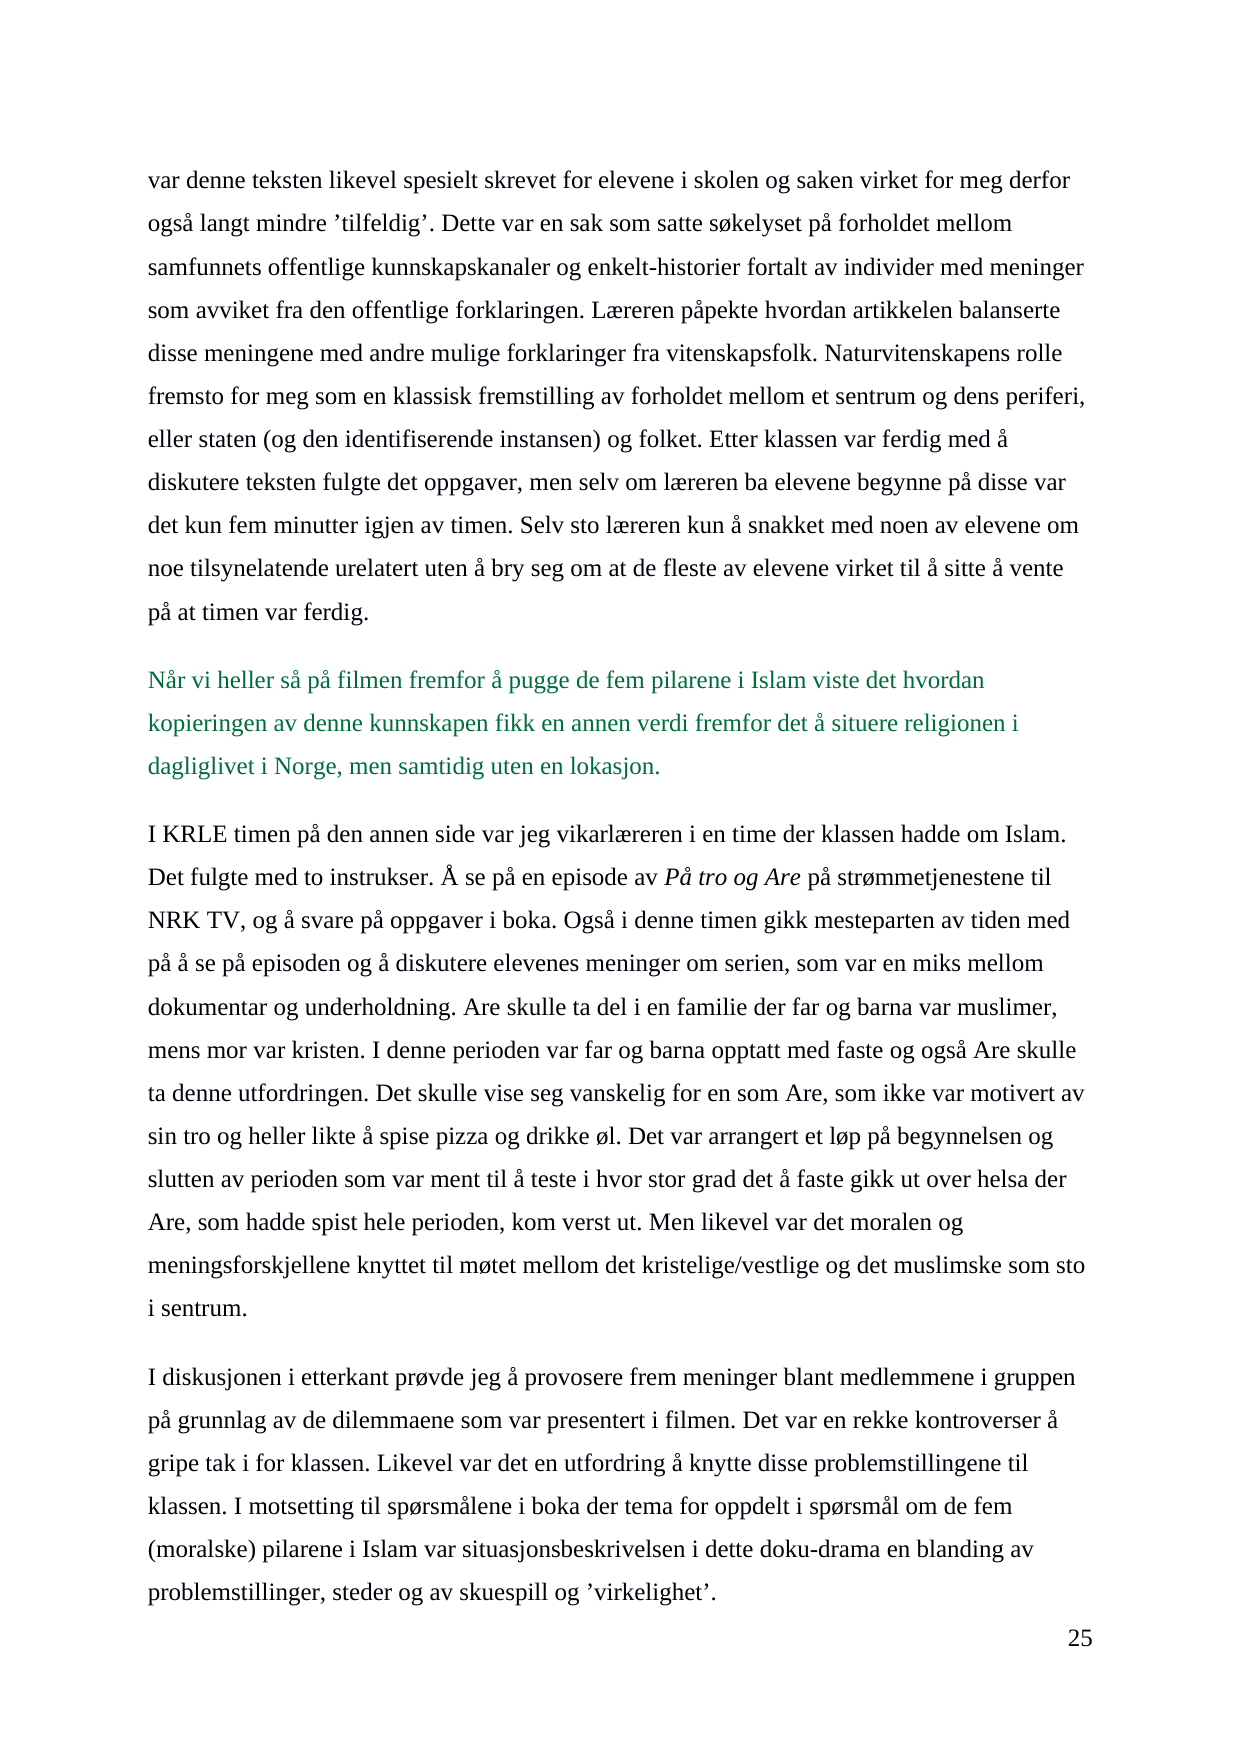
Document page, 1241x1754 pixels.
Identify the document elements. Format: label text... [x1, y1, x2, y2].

text Når vi heller så på filmen fremfor å pugge de fem pilarene i Islam viste det hvordan kopieringen av denne kunnskapen fikk en annen verdi fremfor det å situere religionen i dagliglivet i Norge, men samtidig uten en lokasjon. [148, 665, 1092, 780]
text I diskusjonen i etterkant prøvde jeg å provosere frem meninger blant medlemmene i gruppen på grunnlag av de dilemmaene som var presentert i filmen. Det var en rekke kontroverser å gripe tak i for klassen. Likevel var det en utfordring å knytte disse problemstillingene til klassen. I motsetting til spørsmålene i boka der tema for oppdelt i spørsmål om de fem (moralske) pilarene i Islam var situasjonsbeskrivelsen i dette doku-drama en blanding av problemstillinger, steder og av skuespill og ’virkelighet’. [148, 1362, 1092, 1606]
text I KRLE timen på den annen side var jeg vikarlæreren i en time der klassen hadde om Islam. Det fulgte med to instrukser. Å se på en episode av På tro og Are på strømmetjenestene til NRK TV, og å svare på oppgaver i boka. Også i denne timen gikk mesteparten av tiden med på å se på episoden og å diskutere elevenes meninger om serien, som var en miks mellom dokumentar og underholdning. Are skulle ta del i en familie der far og barna var muslimer, mens mor var kristen. I denne perioden var far og barna opptatt med faste og også Are skulle ta denne utfordringen. Det skulle vise seg vanskelig for en som Are, som ikke var motivert av sin tro og heller likte å spise pizza og drikke øl. Det var arrangert et løp på begynnelsen og slutten av perioden som var ment til å teste i hvor stor grad det å faste gikk ut over helsa der Are, som hadde spist hele perioden, kom verst ut. Men likevel var det moralen og meningsforskjellene knyttet til møtet mellom det kristelige/vestlige og det muslimske som sto i sentrum. [148, 819, 1092, 1322]
text var denne teksten likevel spesielt skrevet for elevene i skolen og saken virket for meg derfor også langt mindre ’tilfeldig’. Dette var en sak som satte søkelyset på forholdet mellom samfunnets offentlige kunnskapskanaler og enkelt-historier fortalt av individer med meninger som avviket fra den offentlige forklaringen. Læreren påpekte hvordan artikkelen balanserte disse meningene med andre mulige forklaringer fra vitenskapsfolk. Naturvitenskapens rolle fremsto for meg som en klassisk fremstilling av forholdet mellom et sentrum og dens periferi, eller staten (og den identifiserende instansen) og folket. Etter klassen var ferdig med å diskutere teksten fulgte det oppgaver, men selv om læreren ba elevene begynne på disse var det kun fem minutter igjen av timen. Selv sto læreren kun å snakket med noen av elevene om noe tilsynelatende urelatert uten å bry seg om at de fleste av elevene virket til å sitte å vente på at timen var ferdig. [148, 165, 1092, 625]
